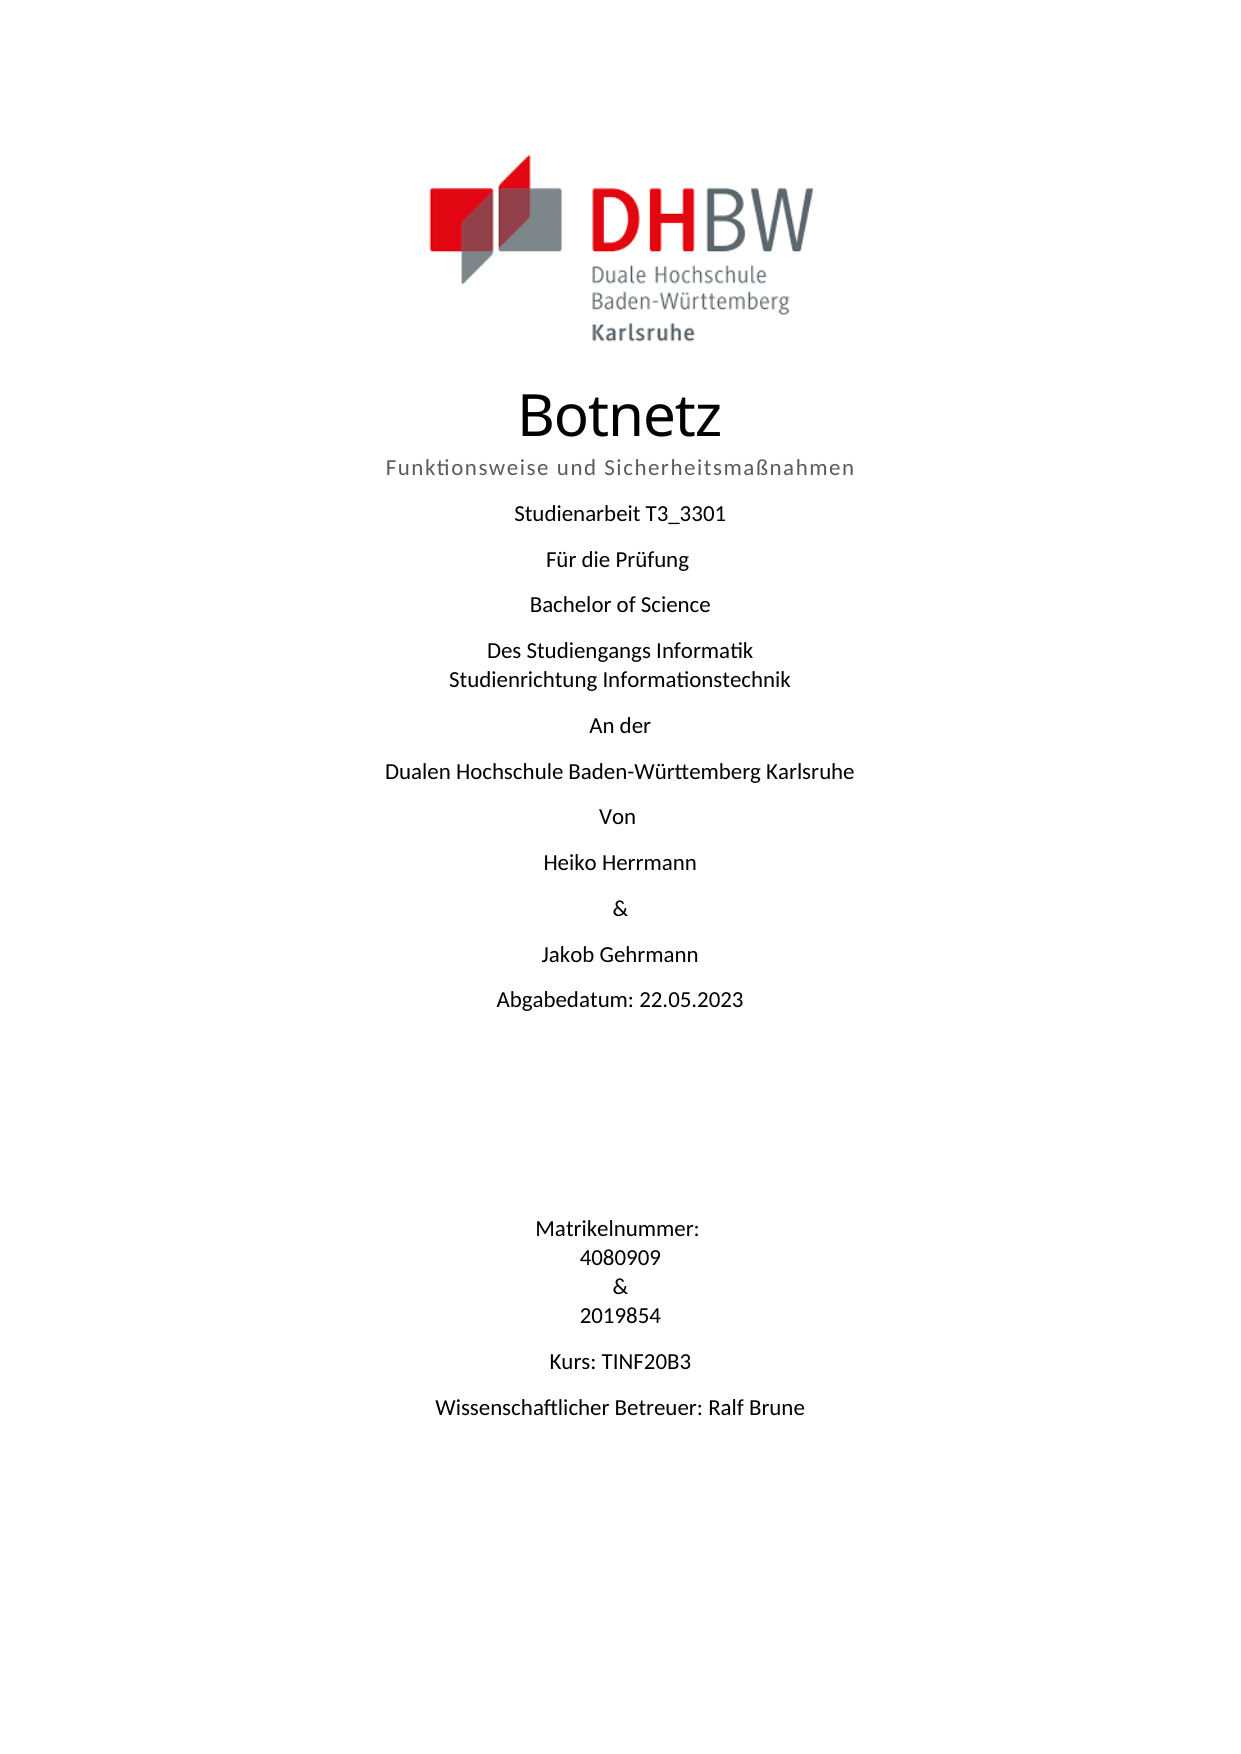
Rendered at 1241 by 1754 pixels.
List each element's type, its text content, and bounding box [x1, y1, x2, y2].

text Heiko Herrmann [148, 848, 1093, 876]
text Wissenschaftlicher Betreuer: Ralf Brune [148, 1393, 1093, 1421]
text Botnetz [148, 374, 1093, 453]
text Abgabedatum: 22.05.2023 [148, 985, 1093, 1013]
text Bachelor of Science [148, 591, 1093, 618]
text Des Studiengangs Informatik Studienrichtung Informationstechnik [148, 636, 1093, 693]
text Matrikelnummer: 4080909 & 2019854 [148, 1214, 1093, 1329]
text Von [148, 802, 1093, 831]
text An der [148, 711, 1093, 739]
text Dualen Hochschule Baden-Württemberg Karlsruhe [148, 757, 1093, 785]
text Kurs: TINF20B3 [148, 1347, 1093, 1375]
text Jakob Gehrmann [148, 940, 1093, 968]
text Funktionsweise und Sicherheitsmaßnahmen [148, 453, 1093, 481]
text & [148, 894, 1093, 922]
text Studienarbeit T3_3301 [148, 499, 1093, 527]
text Für die Prüfung [148, 545, 1093, 573]
